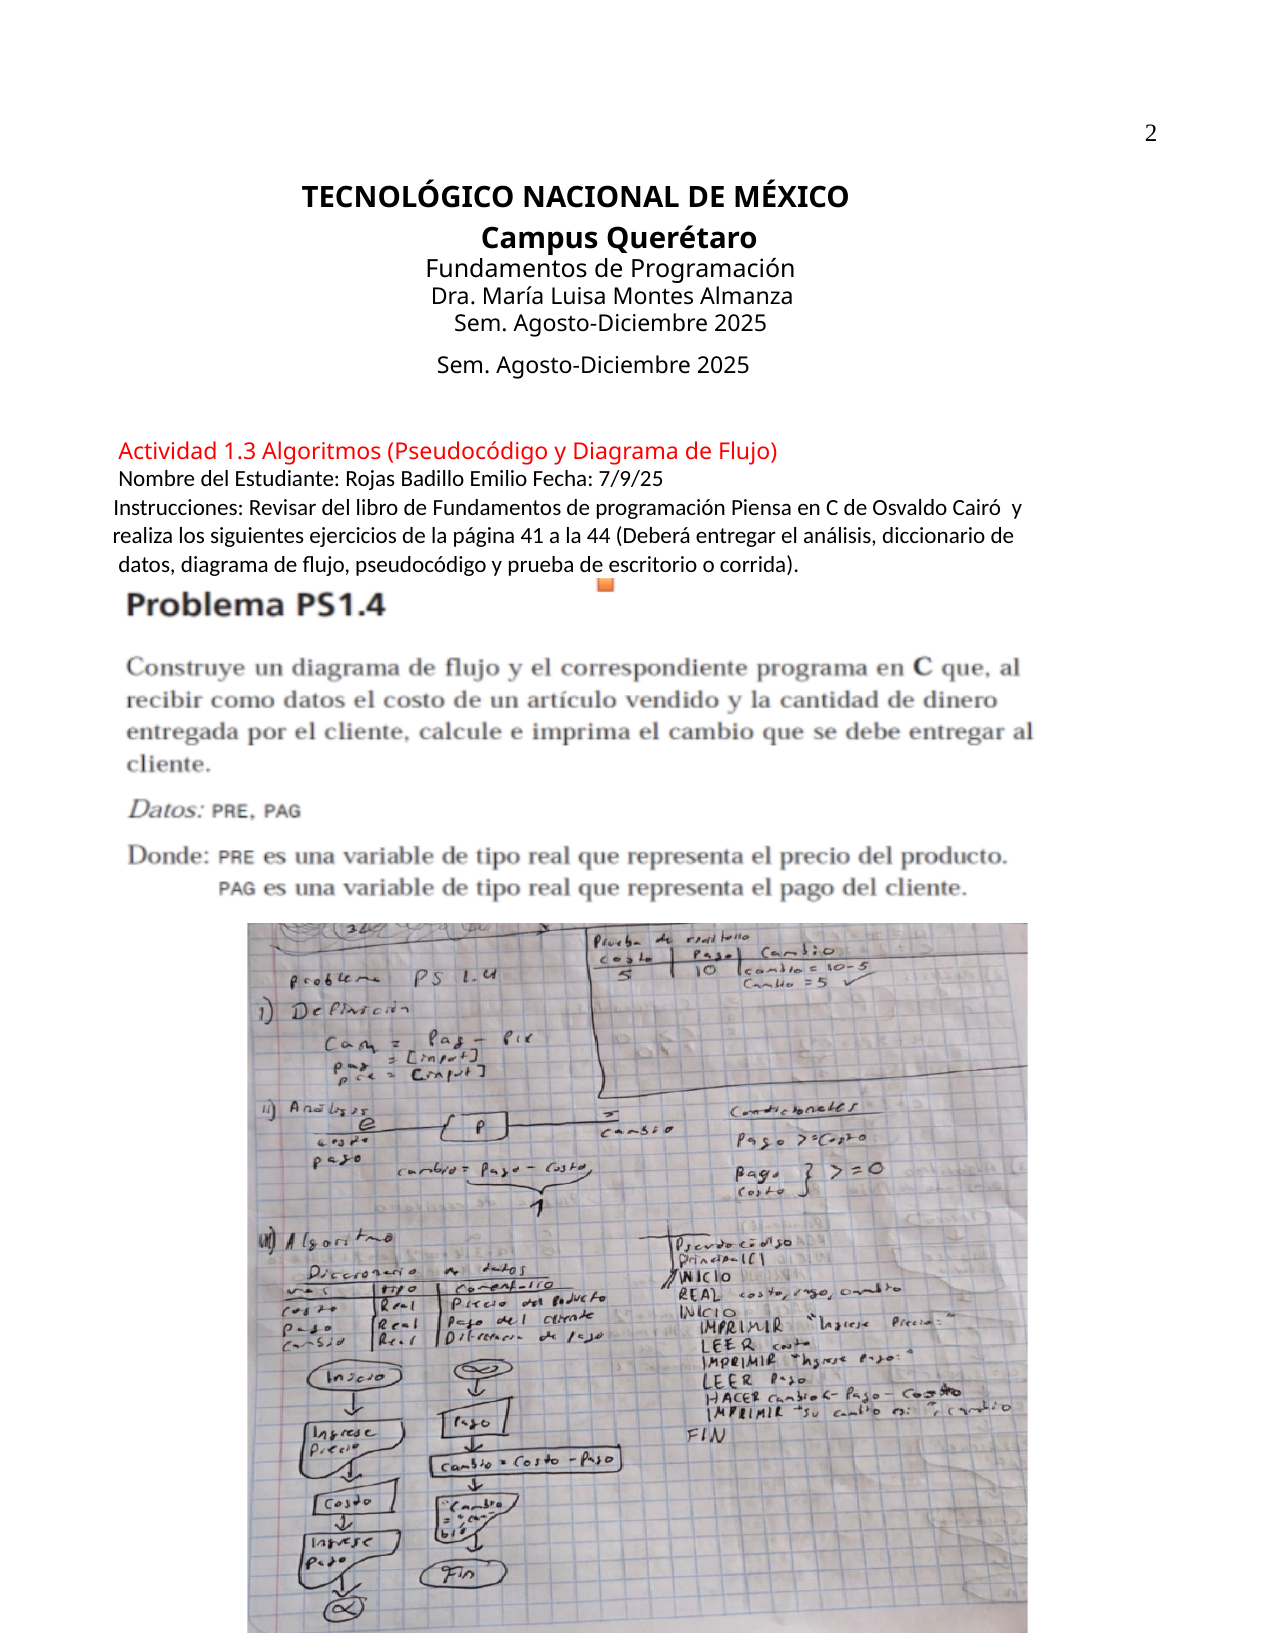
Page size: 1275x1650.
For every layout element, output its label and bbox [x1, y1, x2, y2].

picture [118, 578, 1064, 1633]
